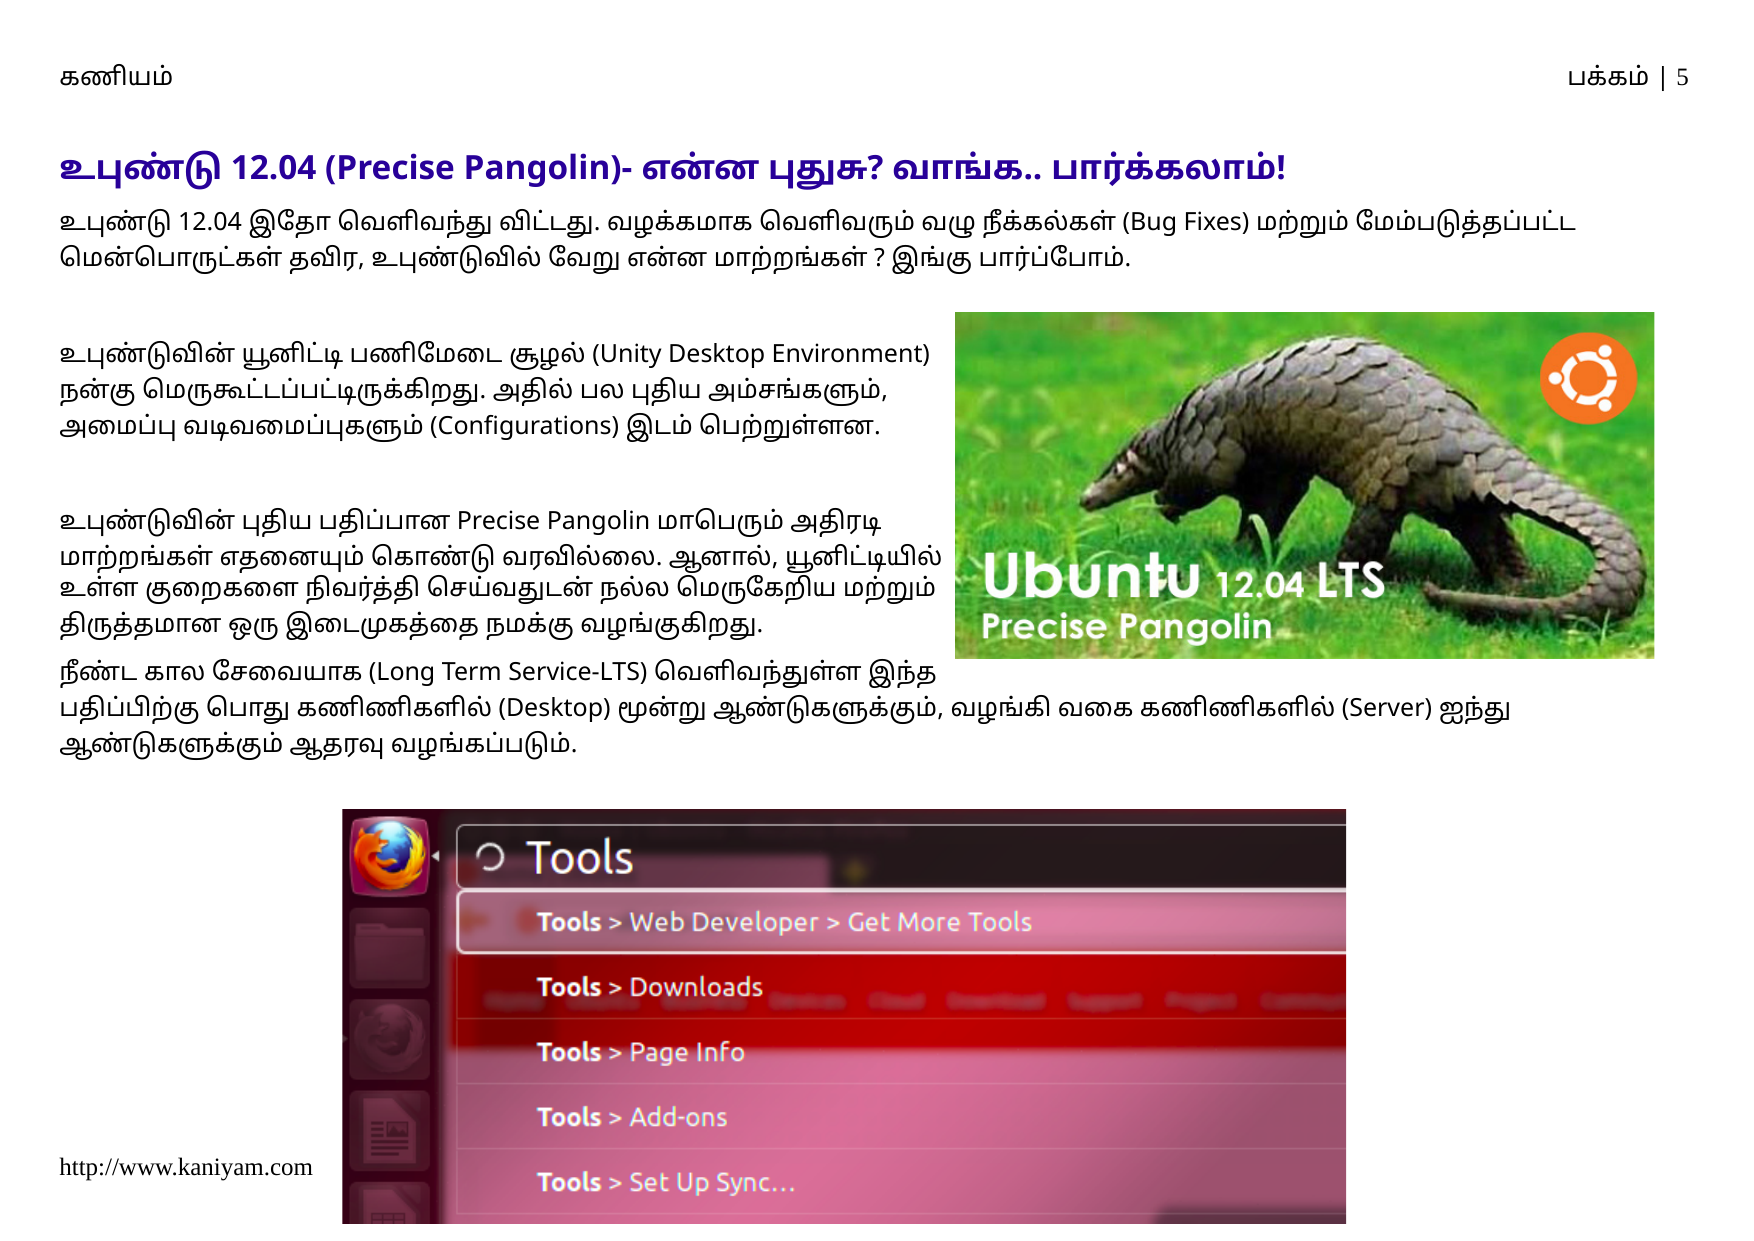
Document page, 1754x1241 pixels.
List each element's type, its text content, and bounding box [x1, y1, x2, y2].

text [1655, 502, 1695, 642]
picture [955, 312, 1655, 659]
subtitle உபுண்டு 12.04 (Precise Pangolin)- என்ன புதுசு? வாங்க.. பார்க்கலாம்! [59, 143, 1695, 192]
text [1655, 335, 1695, 443]
text உபுண்டுவின் யூனிட்டி பணிமேடை சூழல் (Unity Desktop Environment) நன்கு மெருகூட்டப்பட்டிருக்கிறது. அதில் பல புதிய அம்சங்களும், அமைப்பு வடிவமைப்புகளும் (Configurations) இடம் பெற்றுள்ளன. [59, 335, 955, 443]
picture [342, 809, 1347, 1224]
text நீண்ட கால சேவையாக (Long Term Service-LTS) வெளிவந்துள்ள இந்த பதிப்பிற்கு பொது கணிணிகளில் (Desktop) மூன்று ஆண்டுகளுக்கும், வழங்கி வகை கணிணிகளில் (Server) ஐந்து ஆண்டுகளுக்கும் ஆதரவு வழங்கப்படும். [59, 654, 1695, 762]
text உபுண்டு 12.04 இதோ வெளிவந்து விட்டது. வழக்கமாக வெளிவரும் வழு நீக்கல்கள் (Bug Fixes) மற்றும் மேம்படுத்தப்பட்ட மென்பொருட்கள் தவிர, உபுண்டுவில் வேறு என்ன மாற்றங்கள் ? இங்கு பார்ப்போம். [59, 204, 1695, 276]
text உபுண்டுவின் புதிய பதிப்பான Precise Pangolin மாபெரும் அதிரடி மாற்றங்கள் எதனையும் கொண்டு வரவில்லை. ஆனால், யூனிட்டியில் உள்ள குறைகளை நிவர்த்தி செய்வதுடன் நல்ல மெருகேறிய மற்றும் திருத்தமான ஒரு இடைமுகத்தை நமக்கு வழங்குகிறது. [59, 502, 955, 642]
